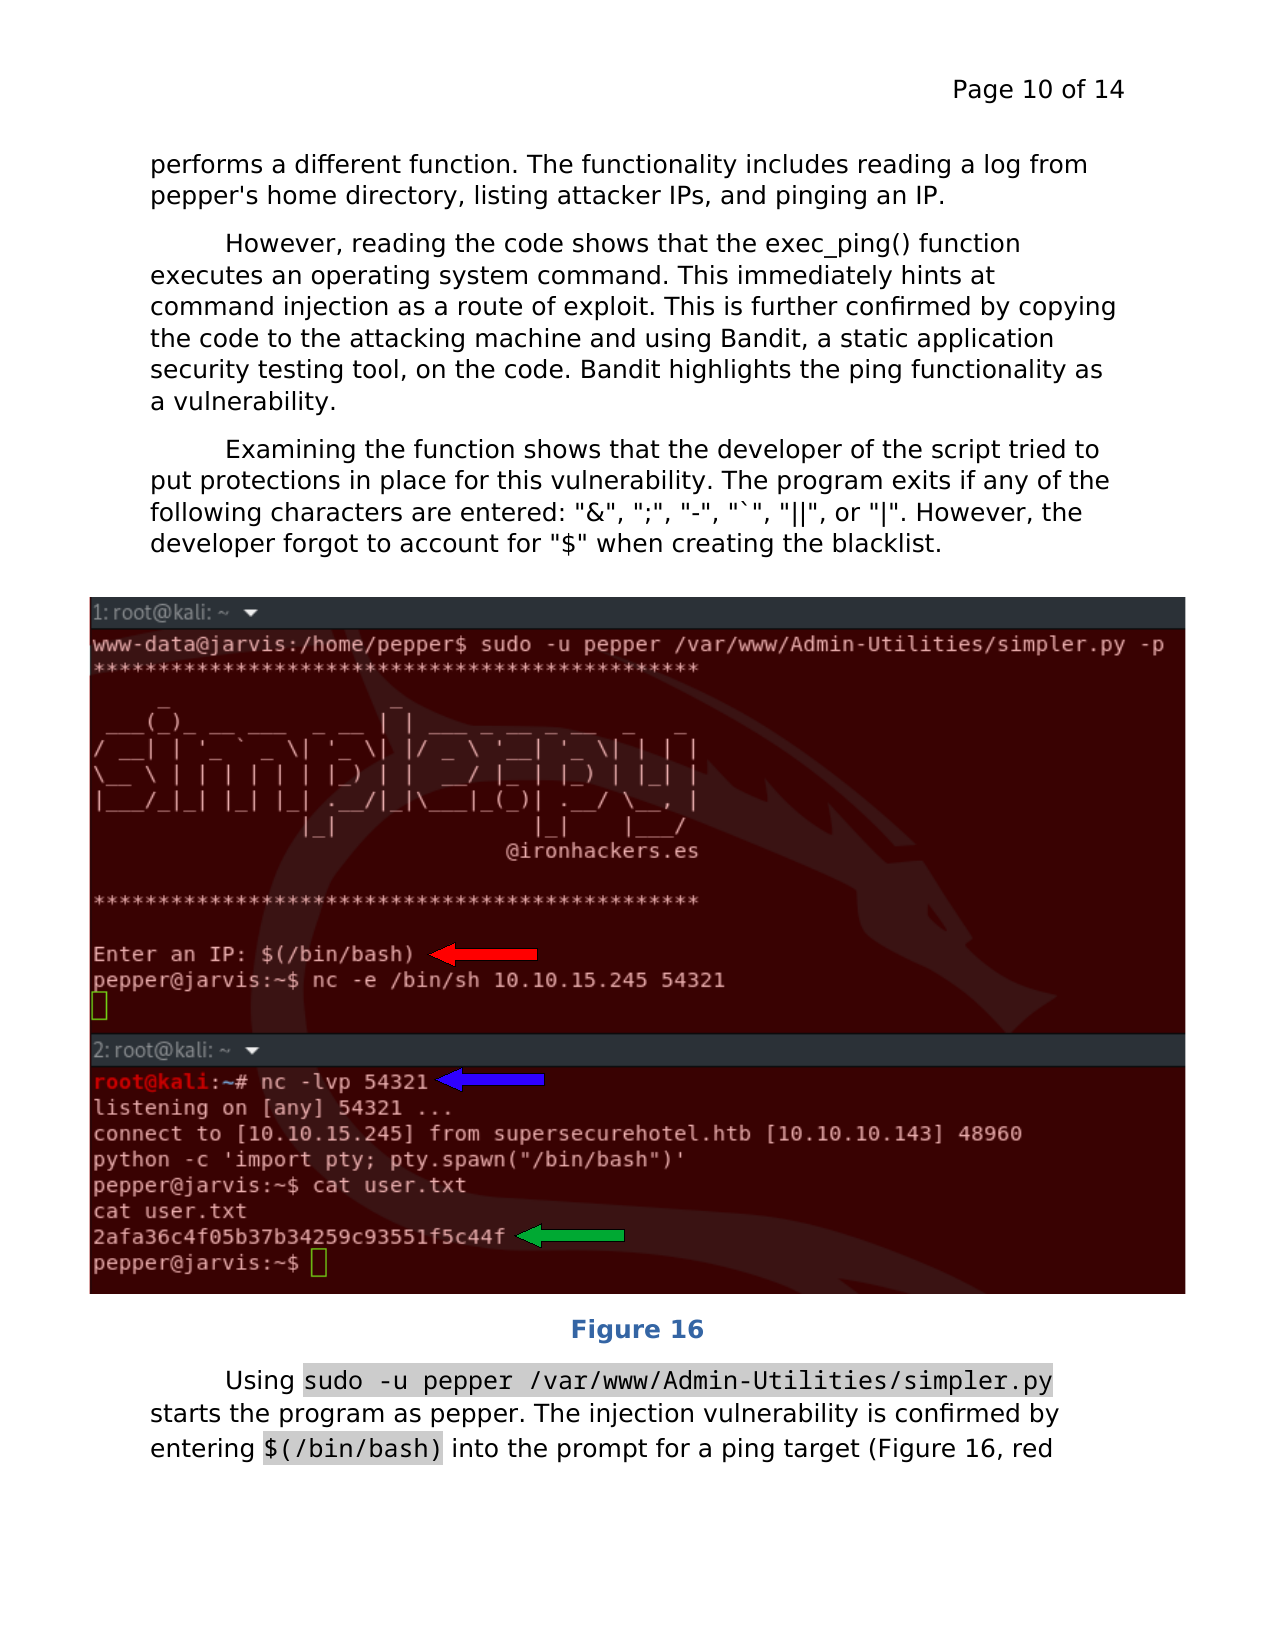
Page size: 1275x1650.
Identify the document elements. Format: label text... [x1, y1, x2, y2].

text Using sudo -u pepper /var/www/Admin-Utilities/simpler.py starts the program as pepper. The injection vulnerability is confirmed by entering $(/bin/bash) into the prompt for a ping target (Figure 16, red [150, 1363, 1125, 1465]
picture [505, 597, 1186, 1294]
text Figure 16 [150, 577, 1125, 1344]
text performs a different function. The functionality includes reading a log from pepper's home directory, listing attacker IPs, and pinging an IP. [150, 150, 1125, 211]
text Examining the function shows that the developer of the script tried to put protections in place for this vulnerability. The program exits if any of the following characters are entered: "&", ";", "-", "`", "||", or "|". However, the developer forgot to account for "$" when creating the blacklist. [150, 435, 1125, 558]
text However, reading the code shows that the exec_ping() function executes an operating system command. This immediately hints at command injection as a route of exploit. This is further confirmed by copying the code to the attacking machine and using Bandit, a static application security testing tool, on the code. Bandit highlights the ping functionality as a vulnerability. [150, 229, 1125, 416]
